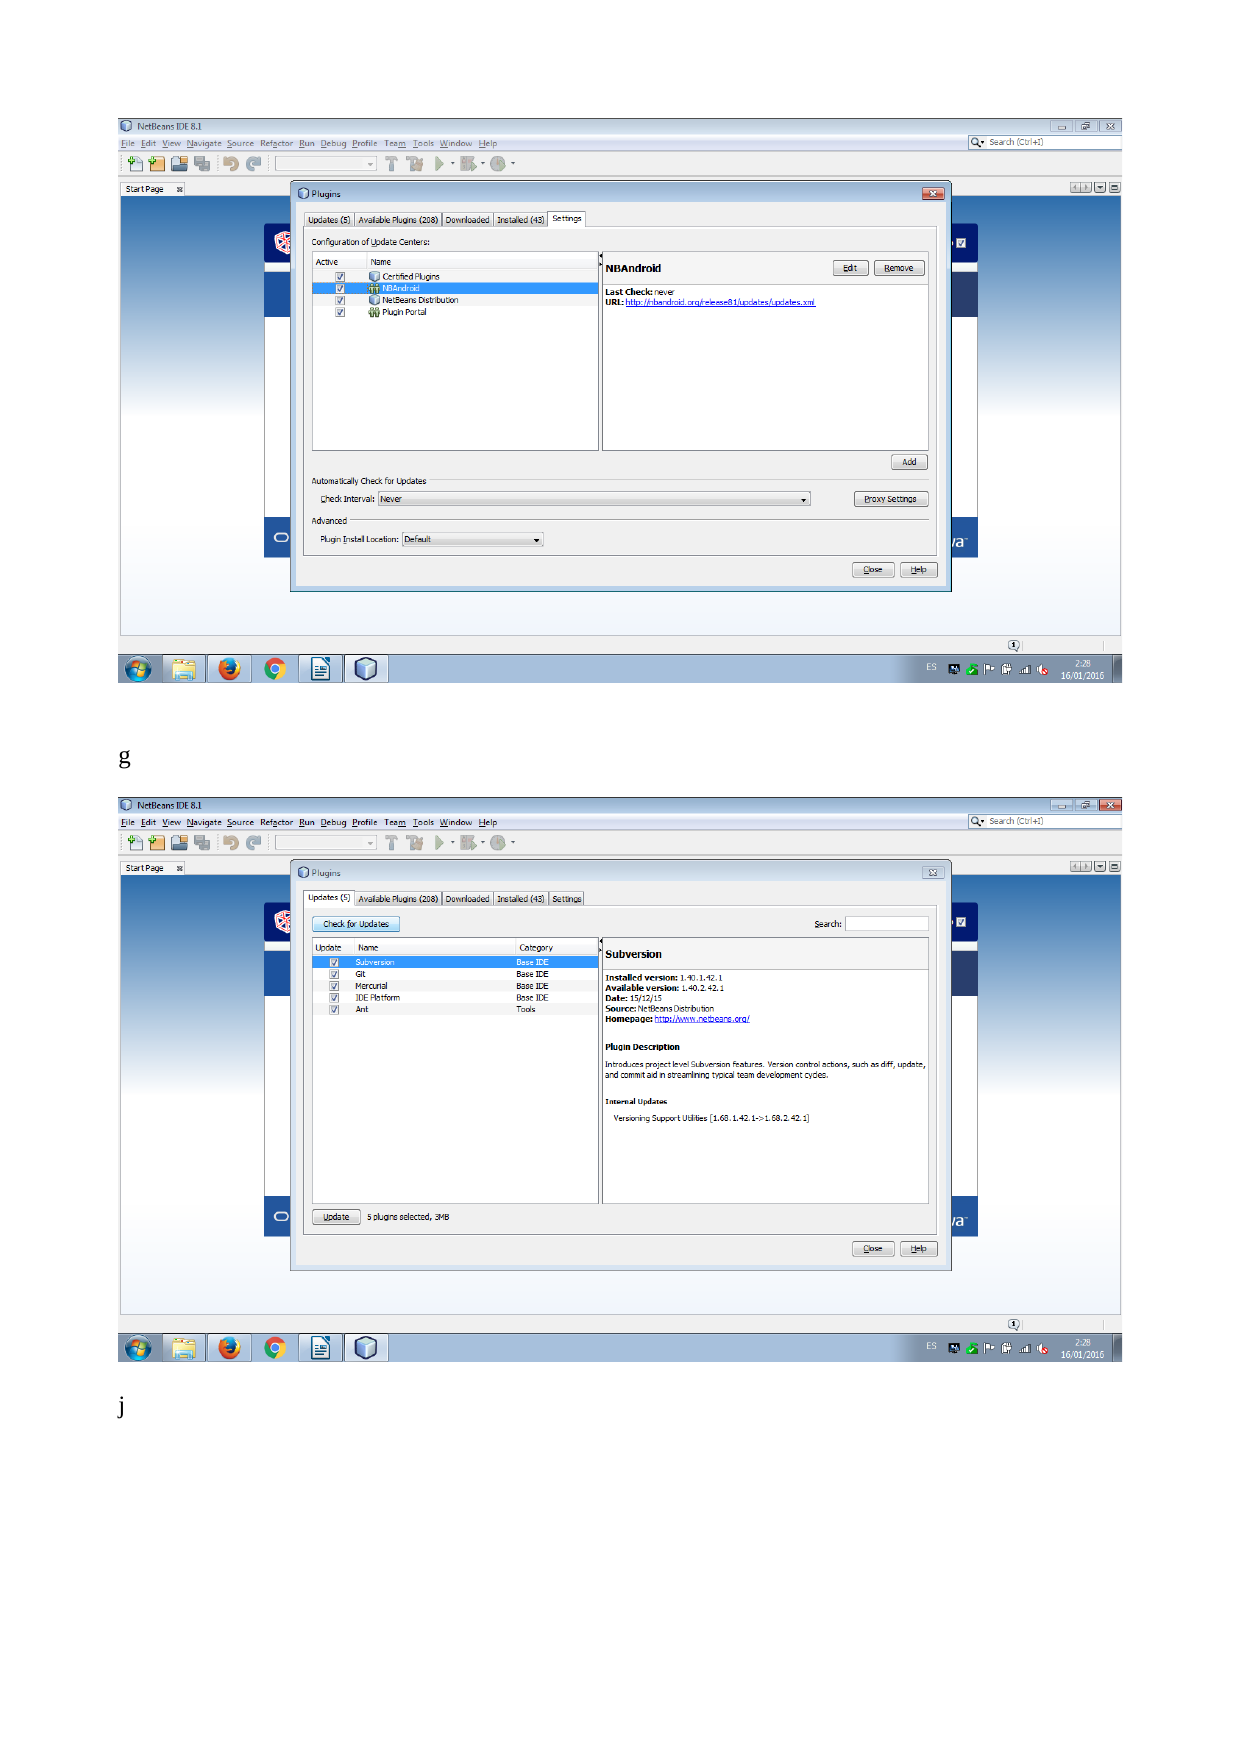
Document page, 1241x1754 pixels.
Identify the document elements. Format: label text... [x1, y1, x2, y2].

picture [118, 118, 1123, 683]
text g [118, 740, 1122, 769]
text j [118, 1391, 1122, 1419]
picture [118, 797, 1123, 1362]
